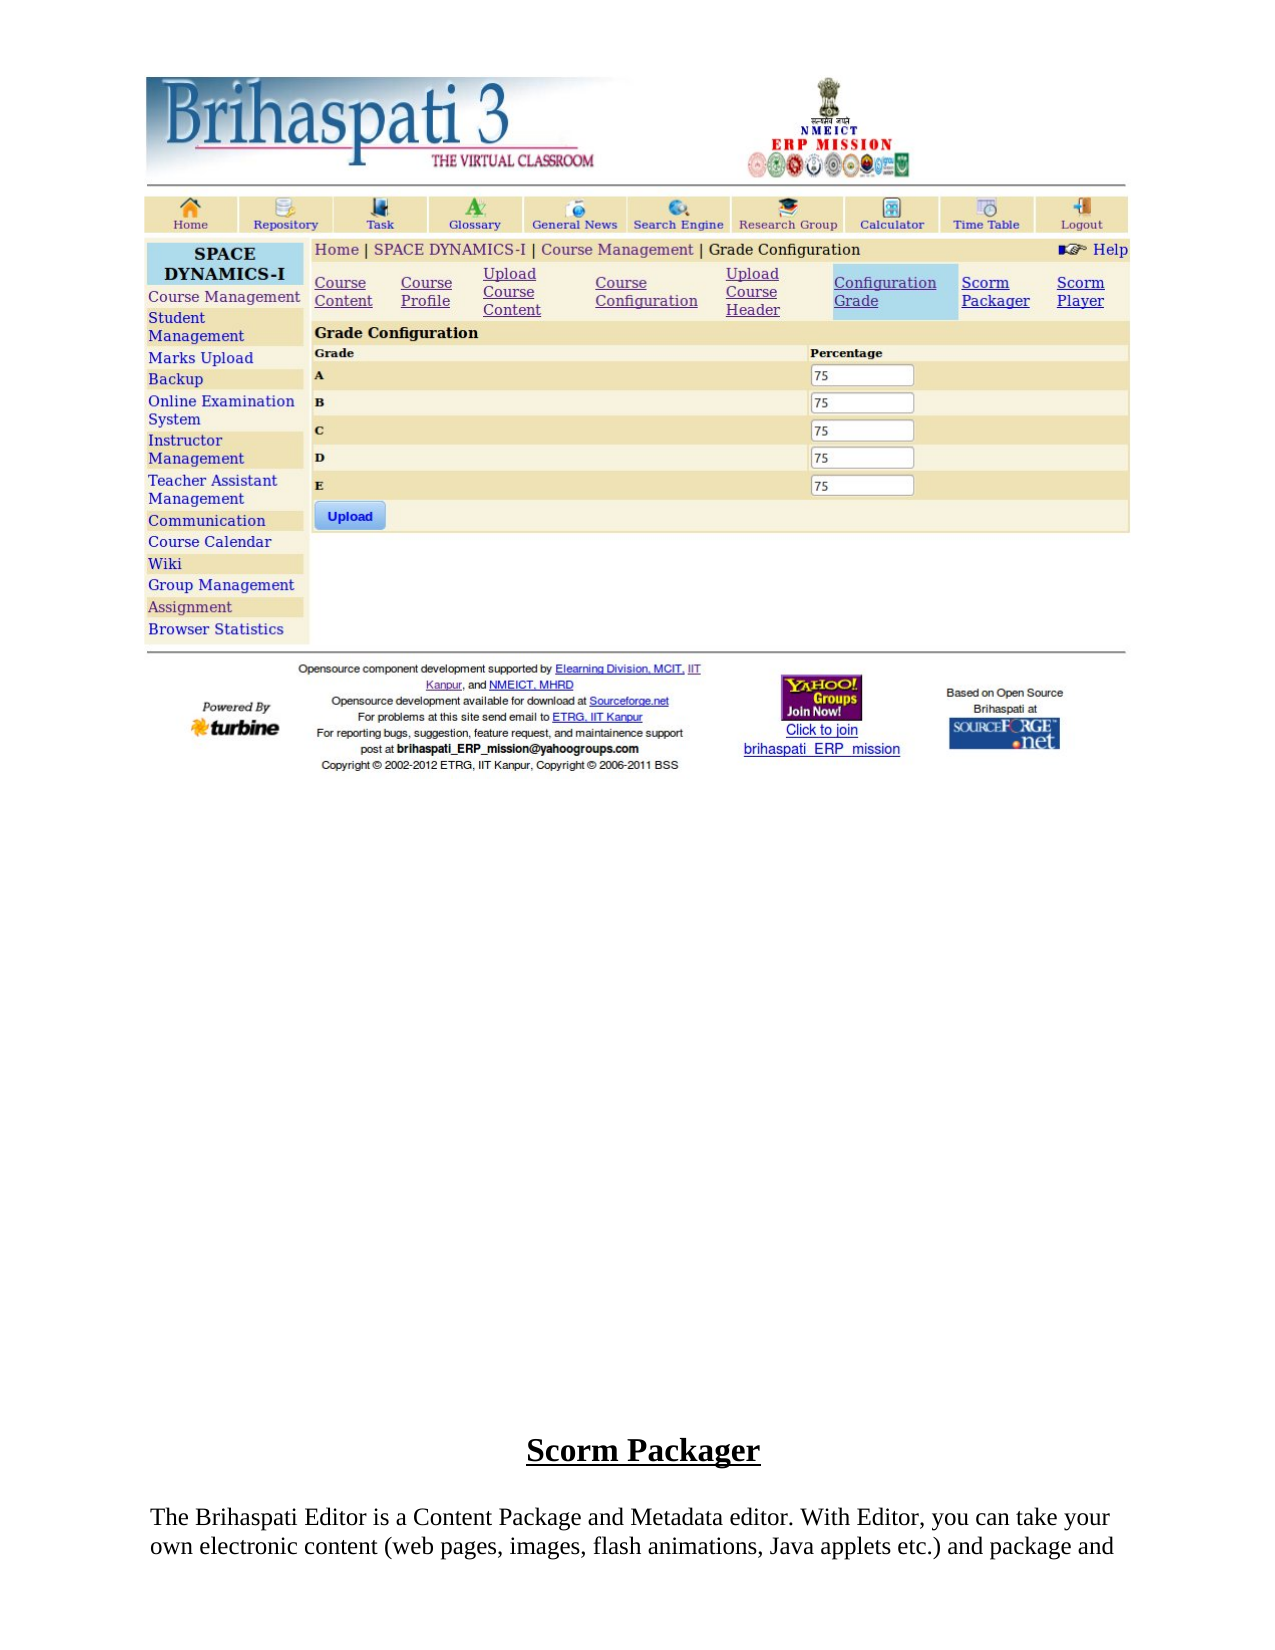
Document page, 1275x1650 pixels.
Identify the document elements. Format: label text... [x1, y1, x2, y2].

text own electronic content (web pages, images, flash animations, Java applets etc.) and package and [150, 1531, 1125, 1560]
text Scorm Packager [150, 1430, 1136, 1469]
picture [144, 75, 1131, 779]
text The Brihaspati Editor is a Content Package and Metadata editor. With Editor, you can take your [150, 1502, 1125, 1531]
